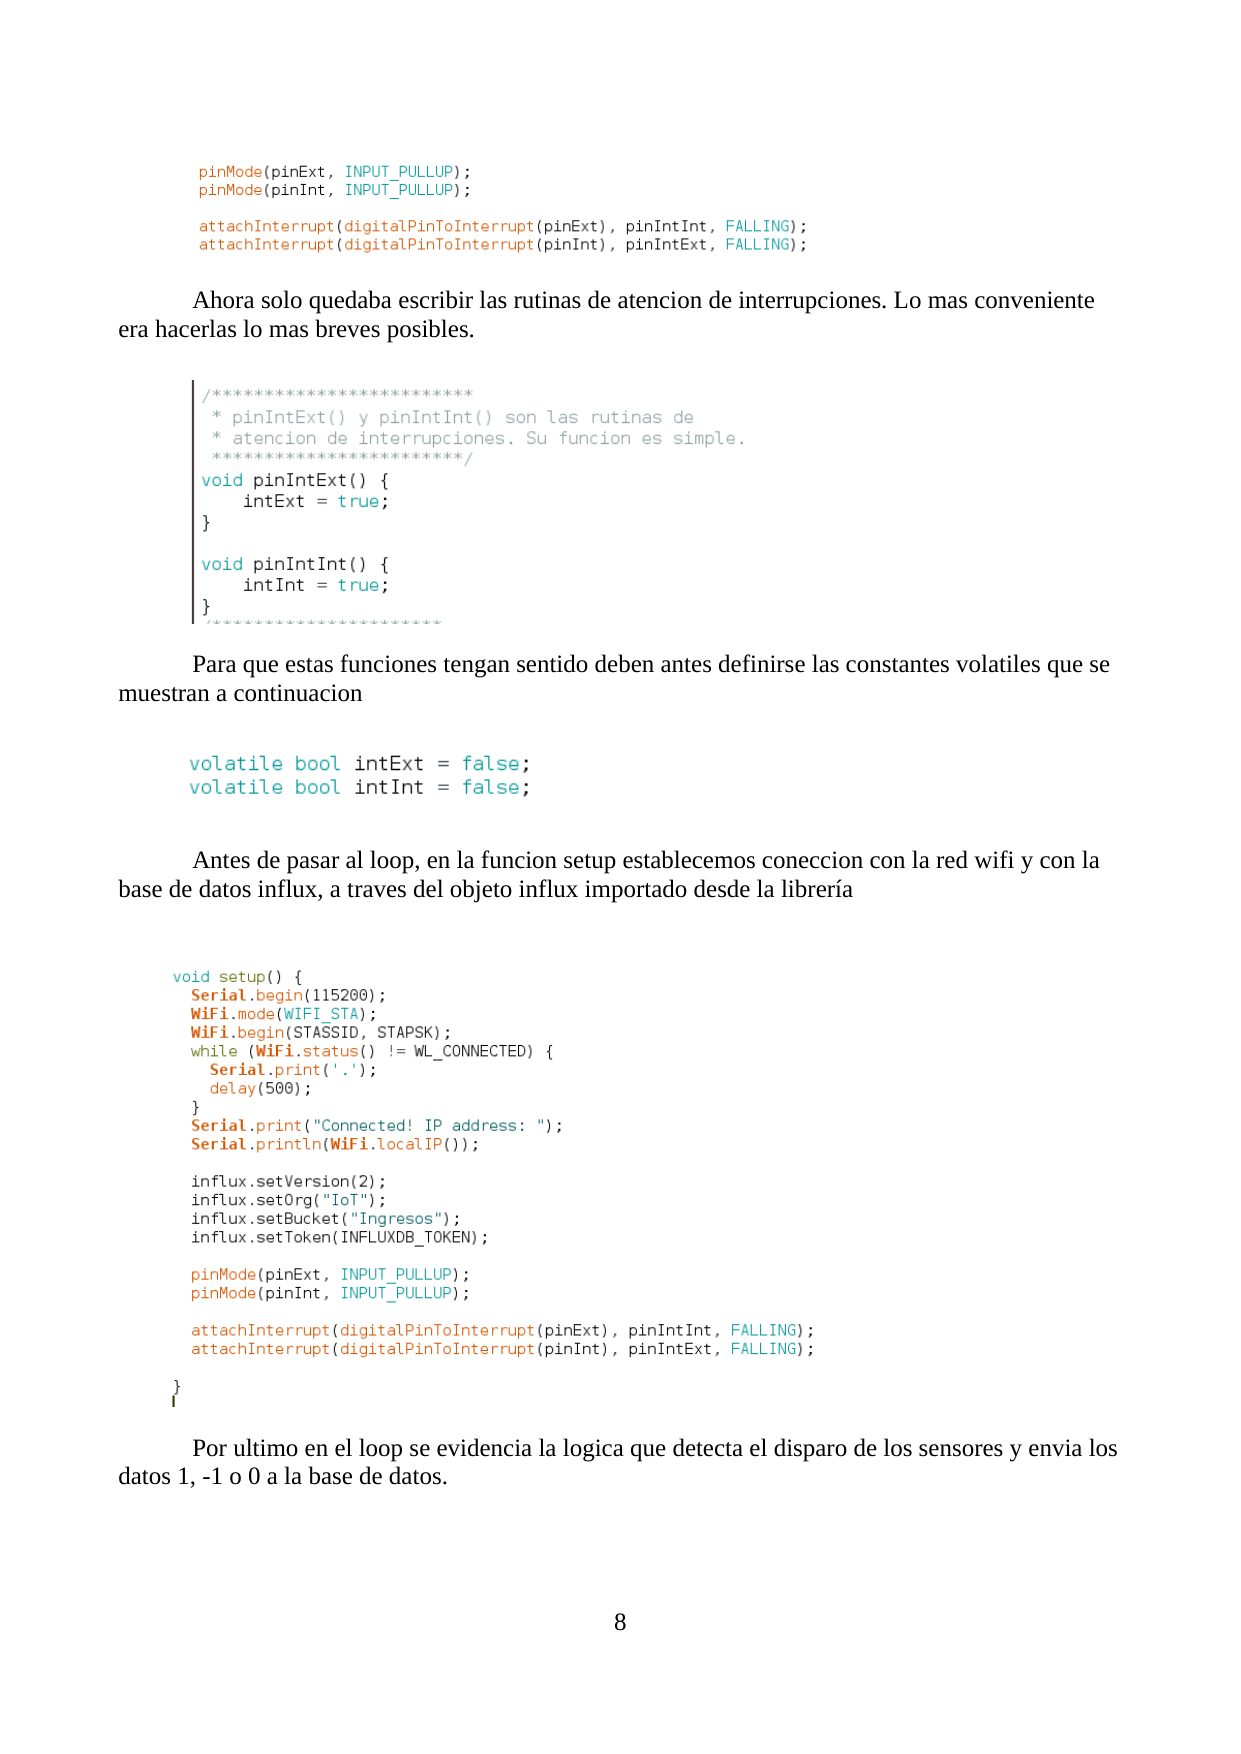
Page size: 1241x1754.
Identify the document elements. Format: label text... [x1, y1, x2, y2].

picture [169, 955, 406, 1407]
text Ahora solo quedaba escribir las rutinas de atencion de interrupciones. Lo mas conveniente era hacerlas lo mas breves posibles. [118, 286, 1122, 343]
text Por ultimo en el loop se evidencia la logica que detecta el disparo de los sensores y envia los datos 1, -1 o 0 a la base de datos. [118, 1433, 1122, 1490]
picture [189, 160, 410, 262]
picture [191, 380, 311, 624]
picture [185, 735, 327, 799]
text Antes de pasar al loop, en la funcion setup establecemos coneccion con la red wifi y con la base de datos influx, a traves del objeto influx importado desde la librería [118, 846, 1122, 903]
text Para que estas funciones tengan sentido deben antes definirse las constantes volatiles que se muestran a continuacion [118, 649, 1122, 707]
